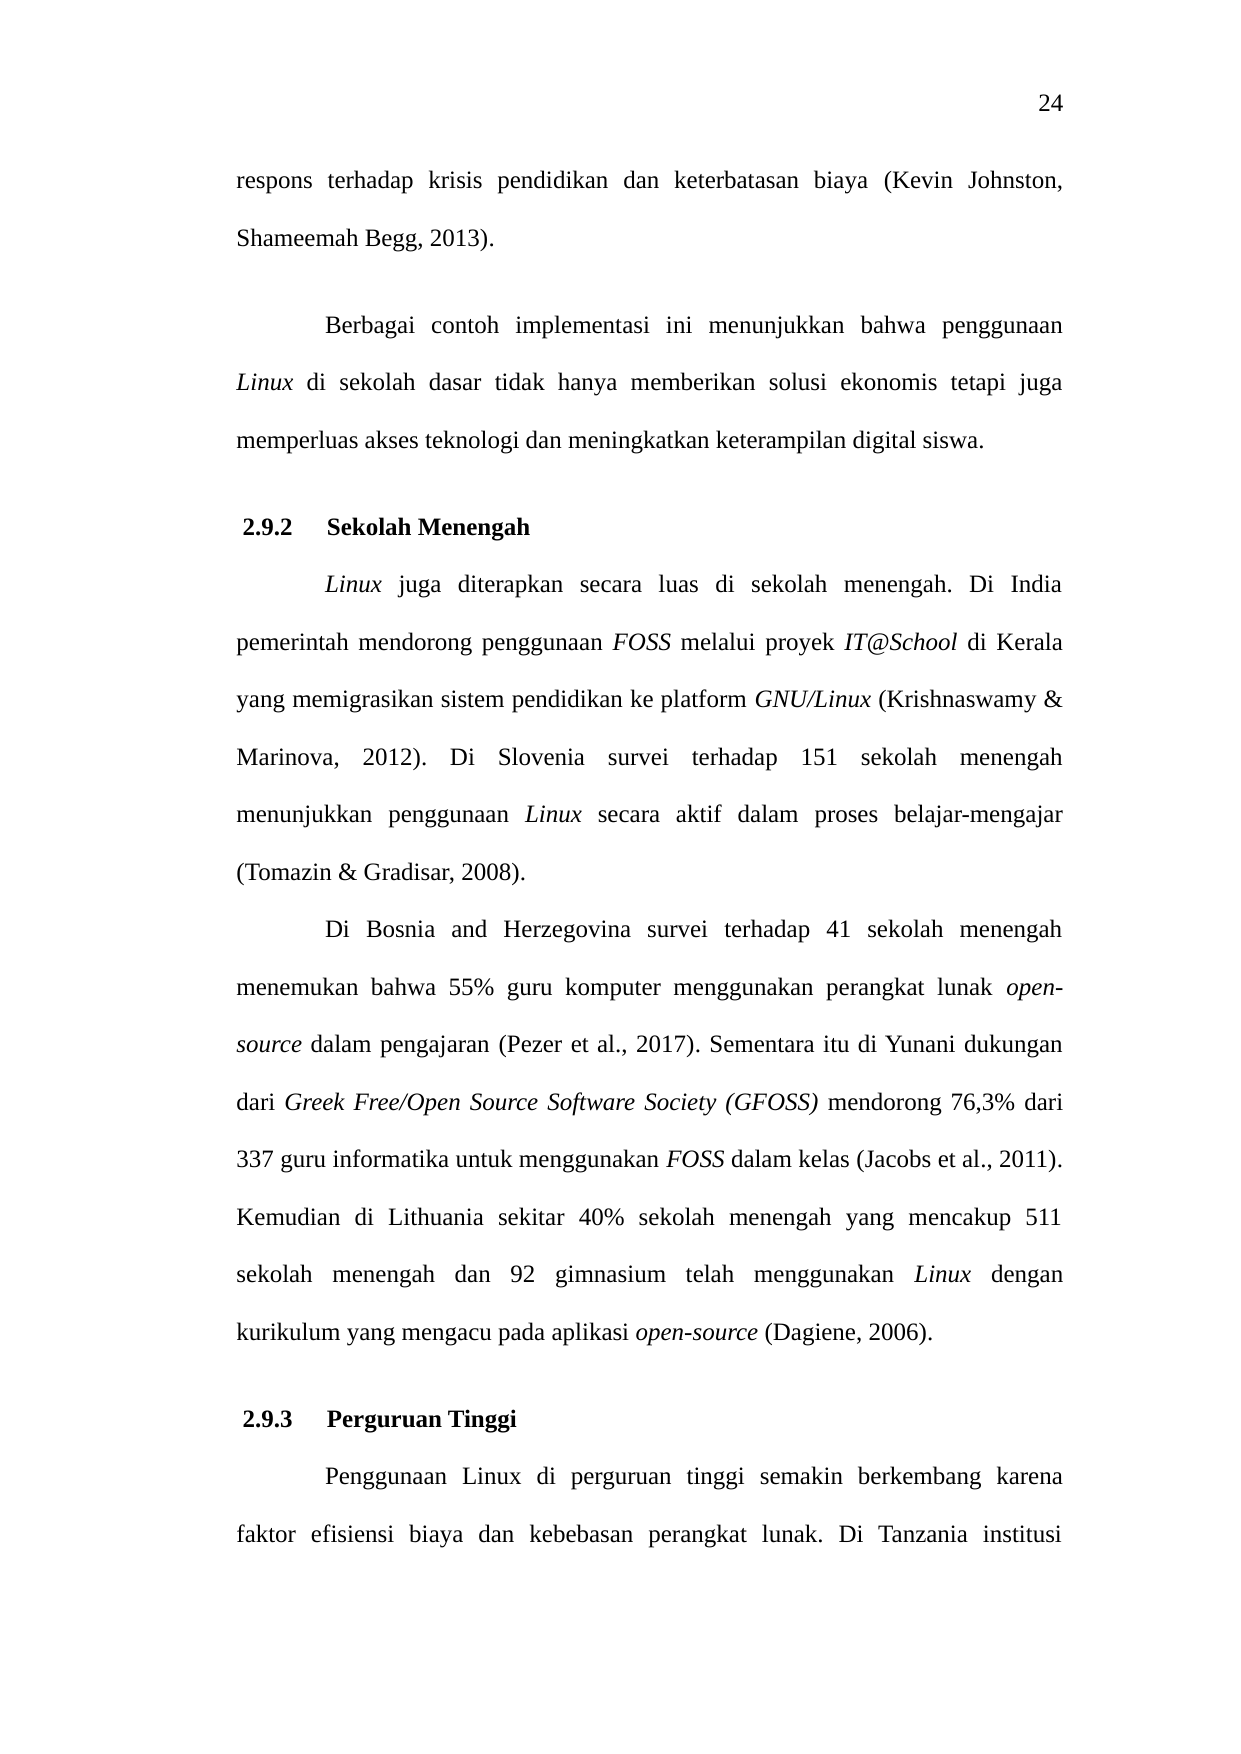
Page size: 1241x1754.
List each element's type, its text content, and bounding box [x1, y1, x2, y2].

text respons terhadap krisis pendidikan dan keterbatasan biaya (Kevin Johnston, Shameemah Begg, 2013)⁠. [236, 165, 1063, 252]
subtitle Perguruan Tinggi [236, 1404, 1063, 1432]
text Di Bosnia and Herzegovina survei terhadap 41 sekolah menengah menemukan bahwa 55% guru komputer menggunakan perangkat lunak open-source dalam pengajaran (Pezer et al., 2017)⁠. Sementara itu di Yunani dukungan dari Greek Free/Open Source Software Society (GFOSS) mendorong 76,3% dari 337 guru informatika untuk menggunakan FOSS dalam kelas (Jacobs et al., 2011)⁠. Kemudian di Lithuania sekitar 40% sekolah menengah yang mencakup 511 sekolah menengah dan 92 gimnasium telah menggunakan Linux dengan kurikulum yang mengacu pada aplikasi open-source (Dagiene, 2006)⁠. [236, 914, 1063, 1346]
text Berbagai contoh implementasi ini menunjukkan bahwa penggunaan Linux di sekolah dasar tidak hanya memberikan solusi ekonomis tetapi juga memperluas akses teknologi dan meningkatkan keterampilan digital siswa. [236, 310, 1063, 453]
text Linux juga diterapkan secara luas di sekolah menengah. Di India pemerintah mendorong penggunaan FOSS melalui proyek IT@School di Kerala yang memigrasikan sistem pendidikan ke platform GNU/Linux (Krishnaswamy & Marinova, 2012)⁠. Di Slovenia survei terhadap 151 sekolah menengah menunjukkan penggunaan Linux secara aktif dalam proses belajar-mengajar (Tomazin & Gradisar, 2008)⁠. [236, 569, 1063, 886]
text Penggunaan Linux di perguruan tinggi semakin berkembang karena faktor efisiensi biaya dan kebebasan perangkat lunak. Di Tanzania institusi [236, 1461, 1063, 1547]
subtitle Sekolah Menengah [236, 512, 1063, 541]
